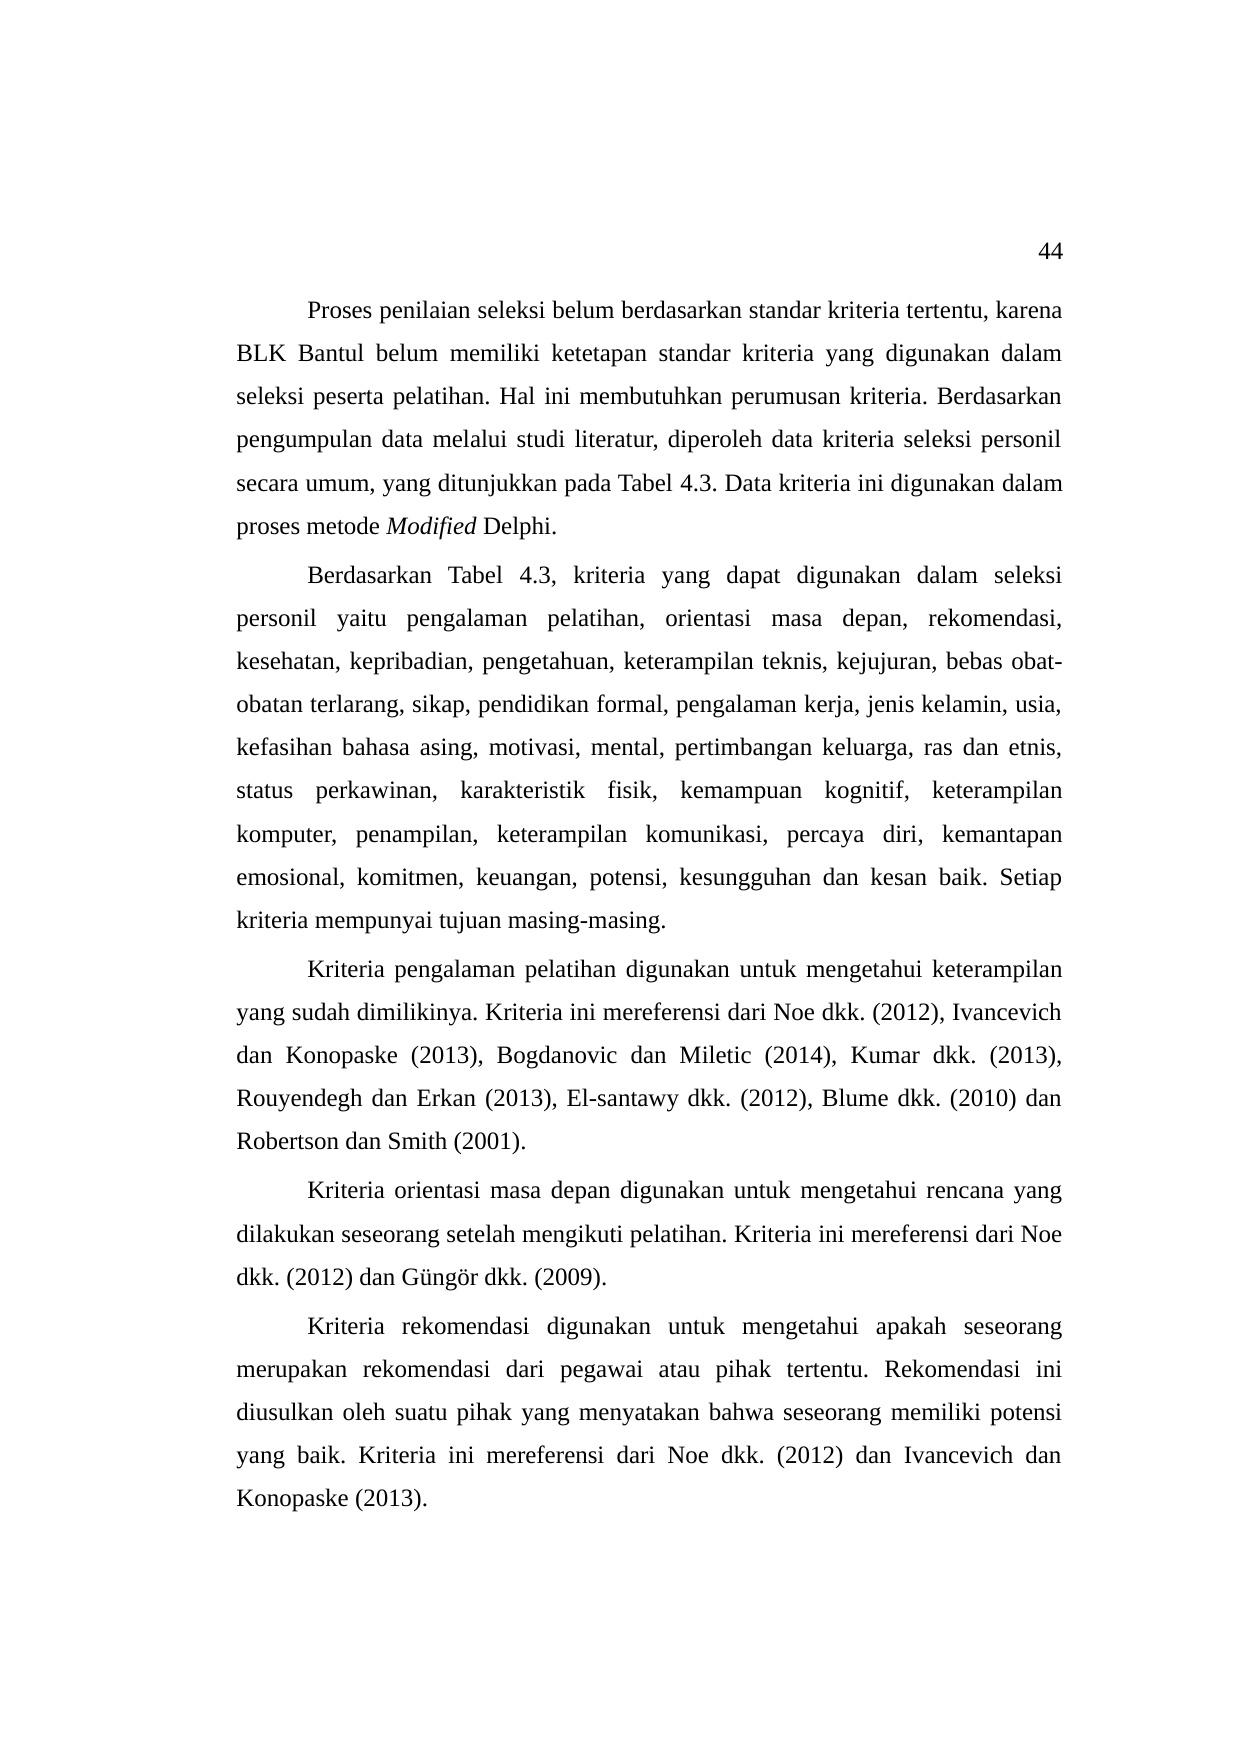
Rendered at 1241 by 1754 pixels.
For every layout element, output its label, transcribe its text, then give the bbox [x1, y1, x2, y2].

text Berdasarkan Tabel 4.3, kriteria yang dapat digunakan dalam seleksi personil yaitu pengalaman pelatihan, orientasi masa depan, rekomendasi, kesehatan, kepribadian, pengetahuan, keterampilan teknis, kejujuran, bebas obat-obatan terlarang, sikap, pendidikan formal, pengalaman kerja, jenis kelamin, usia, kefasihan bahasa asing, motivasi, mental, pertimbangan keluarga, ras dan etnis, status perkawinan, karakteristik fisik, kemampuan kognitif, keterampilan komputer, penampilan, keterampilan komunikasi, percaya diri, kemantapan emosional, komitmen, keuangan, potensi, kesungguhan dan kesan baik. Setiap kriteria mempunyai tujuan masing-masing. [236, 560, 1063, 934]
text Kriteria rekomendasi digunakan untuk mengetahui apakah seseorang merupakan rekomendasi dari pegawai atau pihak tertentu. Rekomendasi ini diusulkan oleh suatu pihak yang menyatakan bahwa seseorang memiliki potensi yang baik. Kriteria ini mereferensi dari Noe dkk. (2012) dan Ivancevich dan Konopaske (2013). [236, 1311, 1063, 1512]
text Proses penilaian seleksi belum berdasarkan standar kriteria tertentu, karena BLK Bantul belum memiliki ketetapan standar kriteria yang digunakan dalam seleksi peserta pelatihan. Hal ini membutuhkan perumusan kriteria. Berdasarkan pengumpulan data melalui studi literatur, diperoleh data kriteria seleksi personil secara umum, yang ditunjukkan pada Tabel 4.3. Data kriteria ini digunakan dalam proses metode Modified Delphi. [236, 295, 1063, 539]
text Kriteria orientasi masa depan digunakan untuk mengetahui rencana yang dilakukan seseorang setelah mengikuti pelatihan. Kriteria ini mereferensi dari Noe dkk. (2012) dan Güngör dkk. (2009). [236, 1176, 1063, 1291]
text Kriteria pengalaman pelatihan digunakan untuk mengetahui keterampilan yang sudah dimilikinya. Kriteria ini mereferensi dari Noe dkk. (2012), Ivancevich dan Konopaske (2013), Bogdanovic dan Miletic (2014), Kumar dkk. (2013), Rouyendegh dan Erkan (2013), El-santawy dkk. (2012), Blume dkk. (2010) dan Robertson dan Smith (2001). [236, 954, 1063, 1155]
